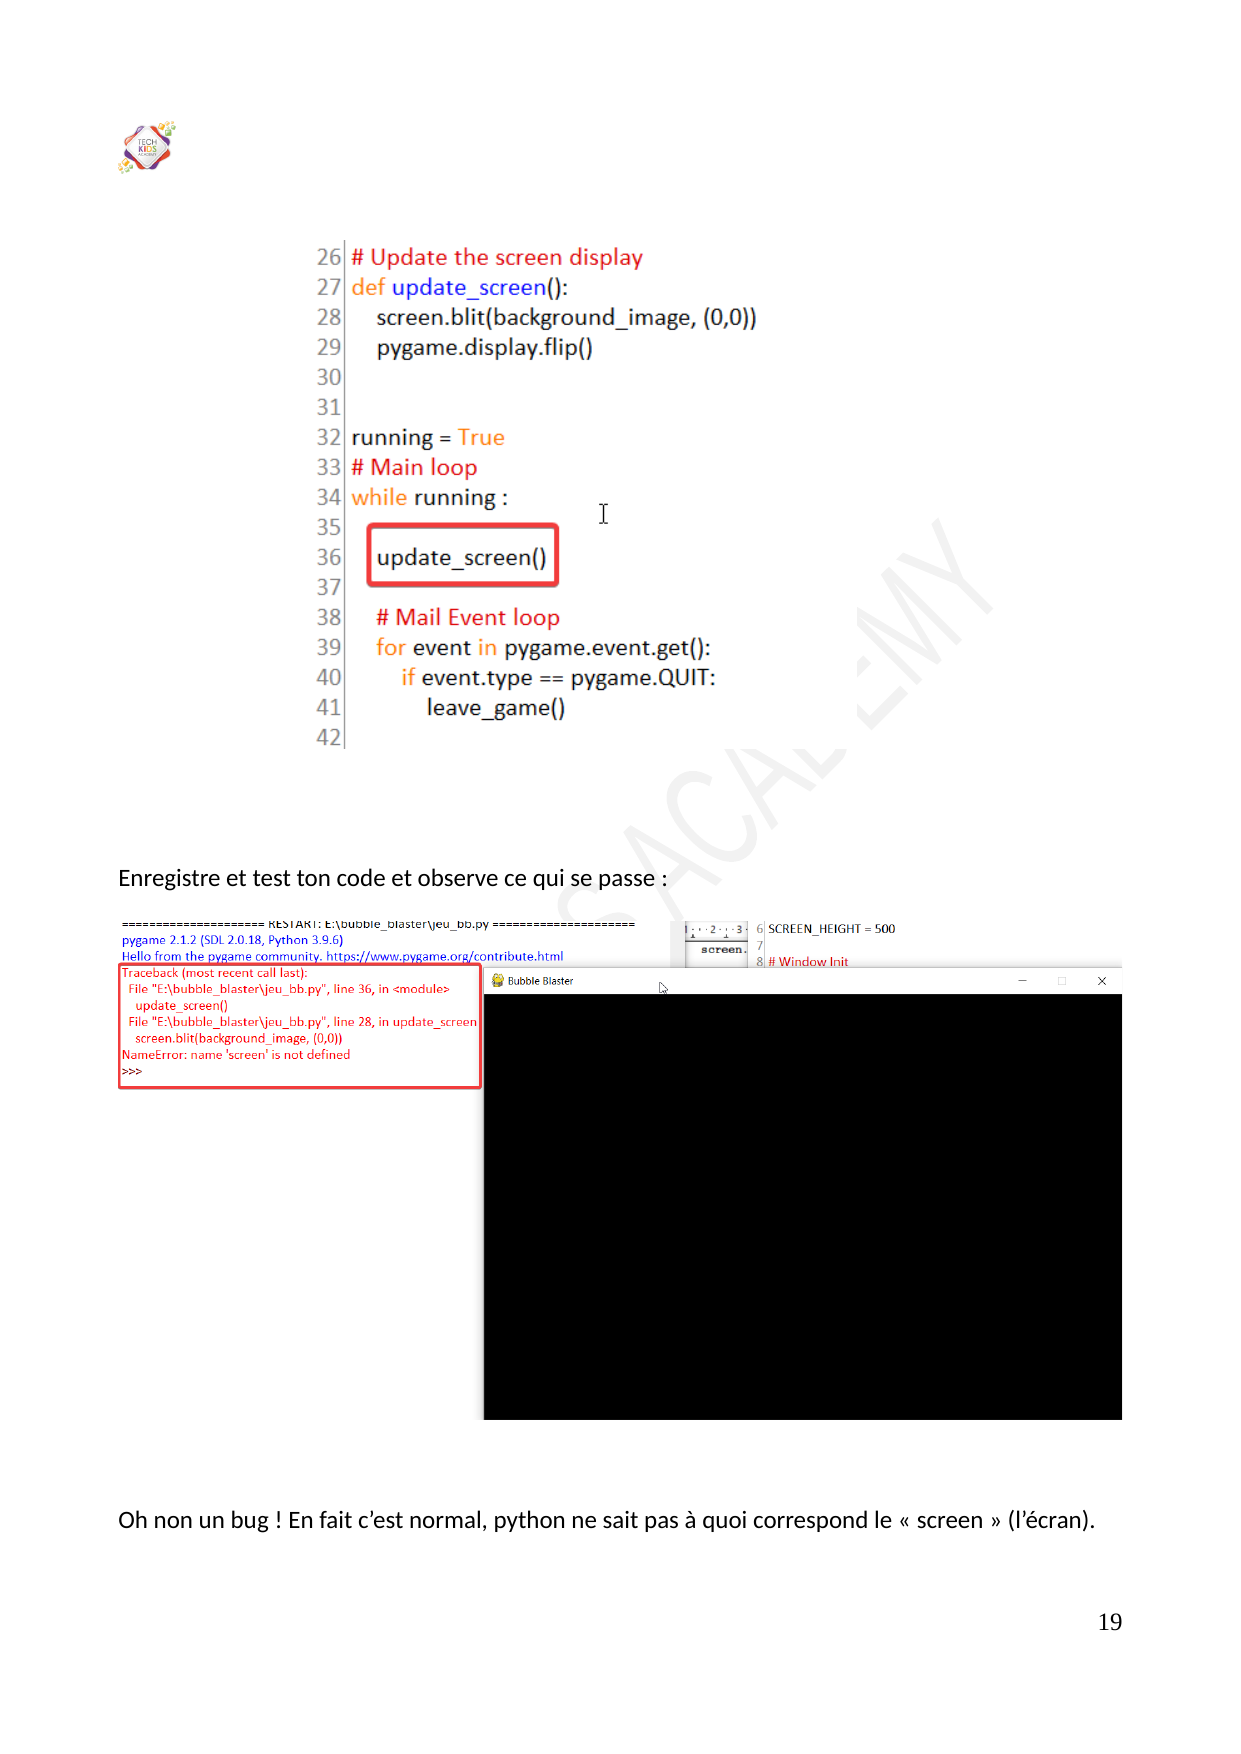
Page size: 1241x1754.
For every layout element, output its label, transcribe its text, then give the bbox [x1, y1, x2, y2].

picture [118, 118, 176, 176]
text Enregistre et test ton code et observe ce qui se passe : [118, 862, 658, 893]
text Oh non un bug ! En fait c’est normal, python ne sait pas à quoi correspond le « screen » (l’écran). [118, 1504, 1122, 1535]
picture [314, 240, 857, 749]
text Enregistre et test ton code et observe ce qui se passe : [669, 862, 1122, 893]
picture [118, 921, 1123, 1420]
